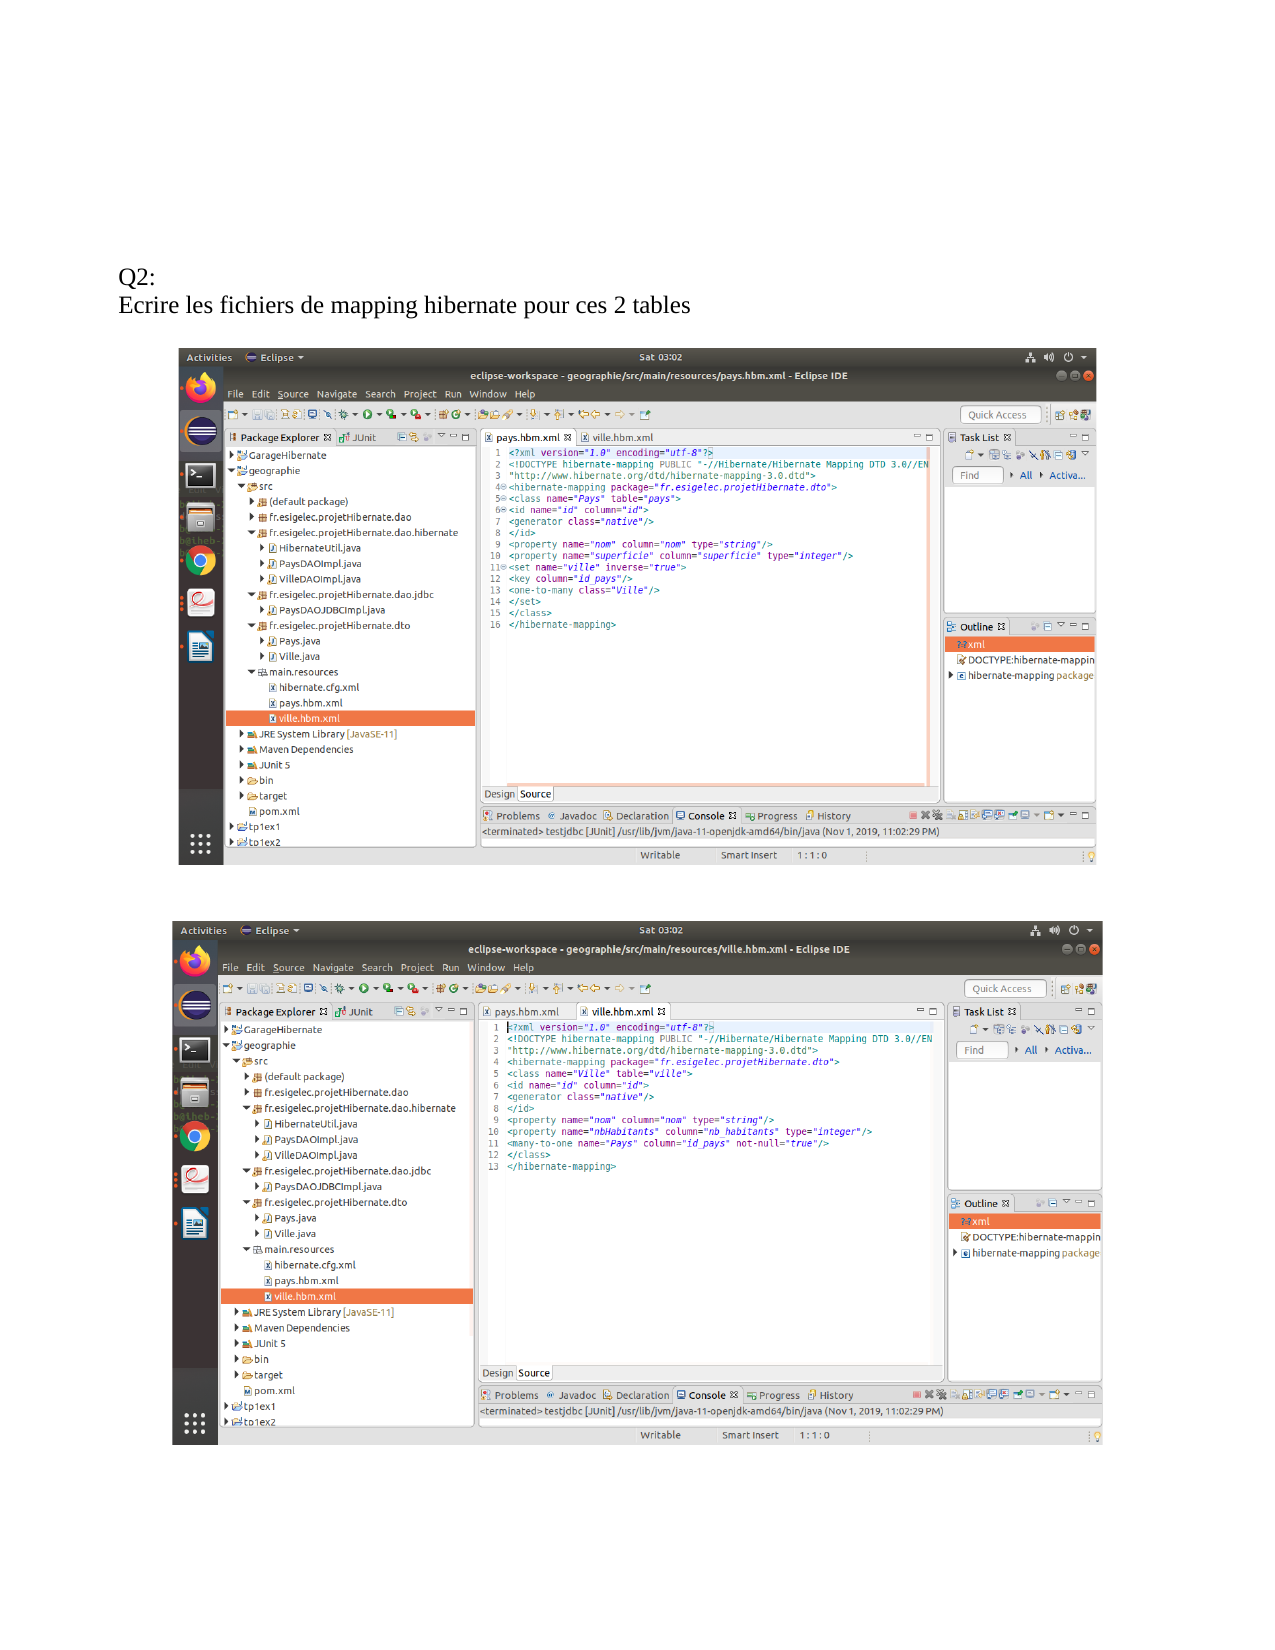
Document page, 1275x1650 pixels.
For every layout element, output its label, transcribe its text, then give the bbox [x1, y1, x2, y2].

picture [172, 921, 1103, 1445]
text Q2: [118, 262, 1157, 291]
text Ecrire les fichiers de mapping hibernate pour ces 2 tables [118, 291, 1157, 319]
picture [178, 348, 1097, 865]
